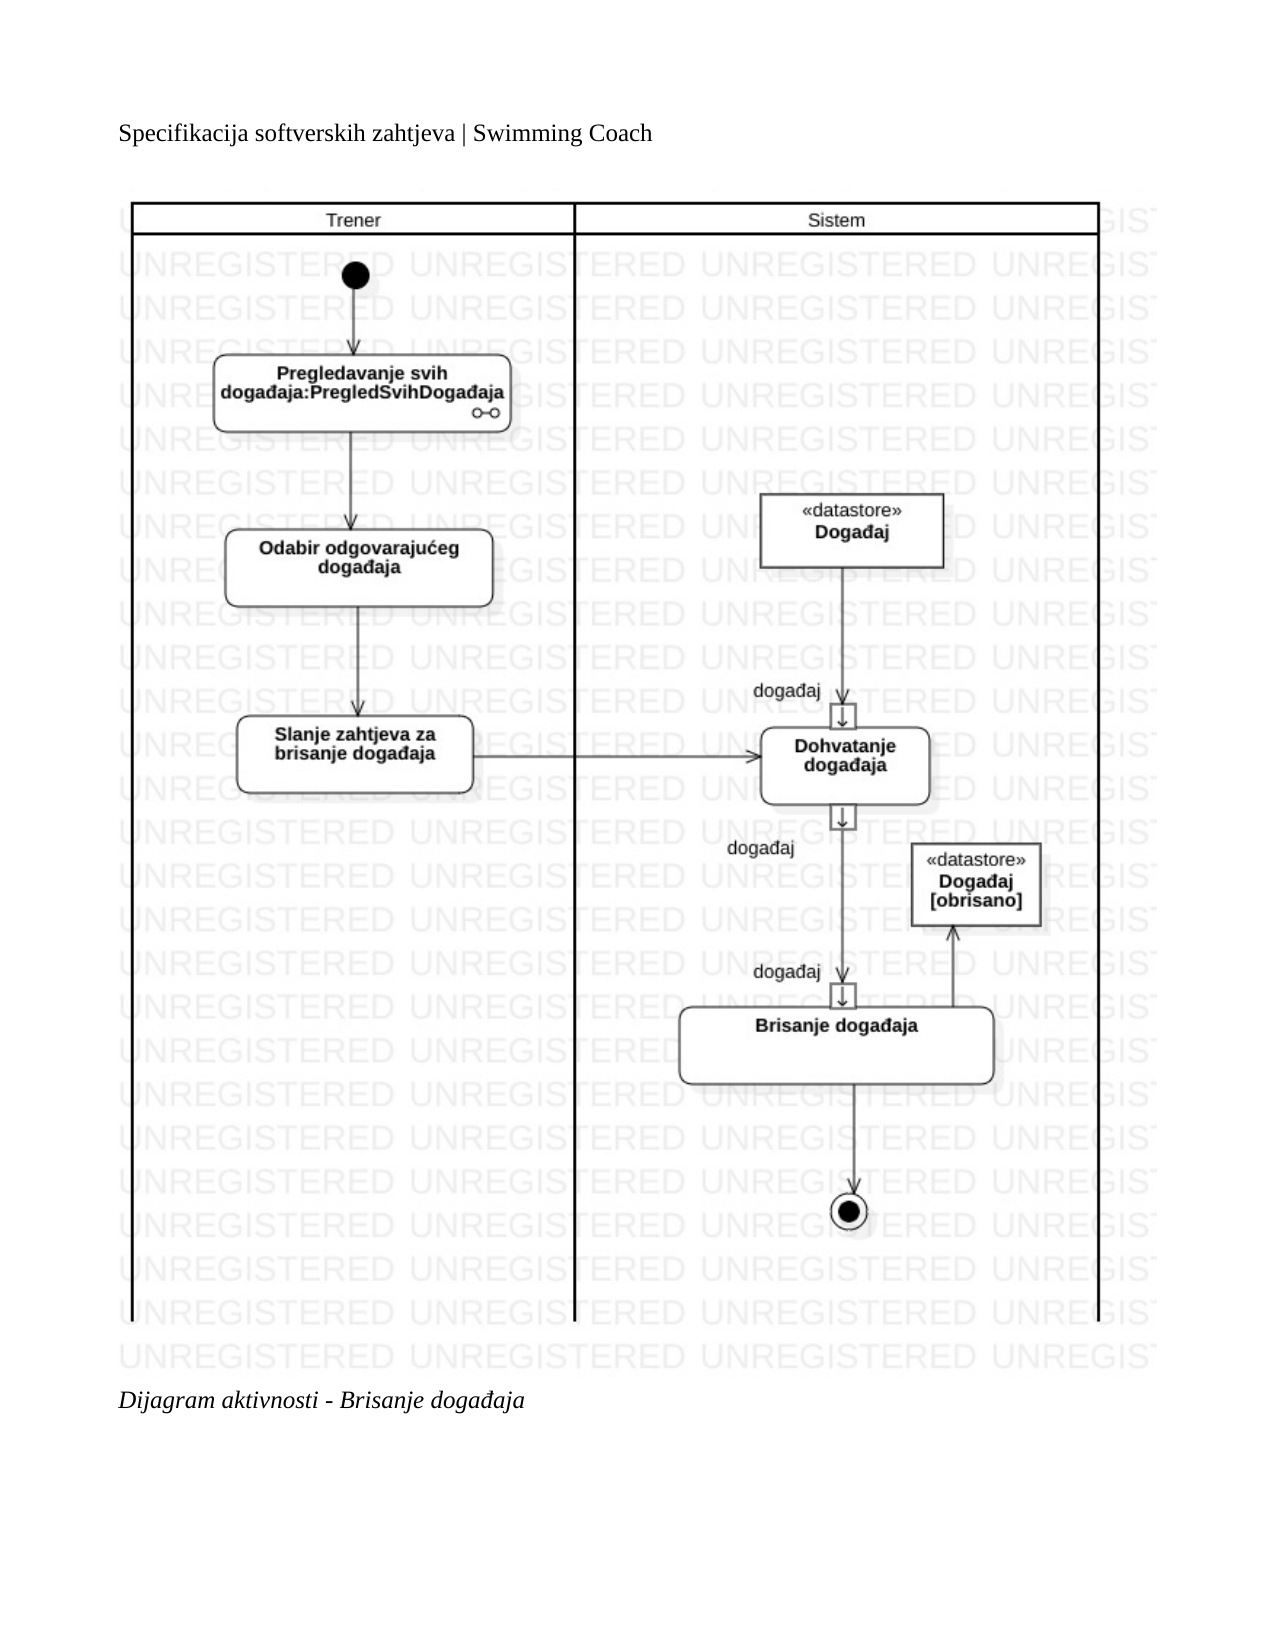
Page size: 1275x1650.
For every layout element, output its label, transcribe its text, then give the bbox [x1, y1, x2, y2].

picture [118, 189, 1157, 1380]
text Dijagram aktivnosti - Brisanje događaja [118, 1380, 1157, 1413]
